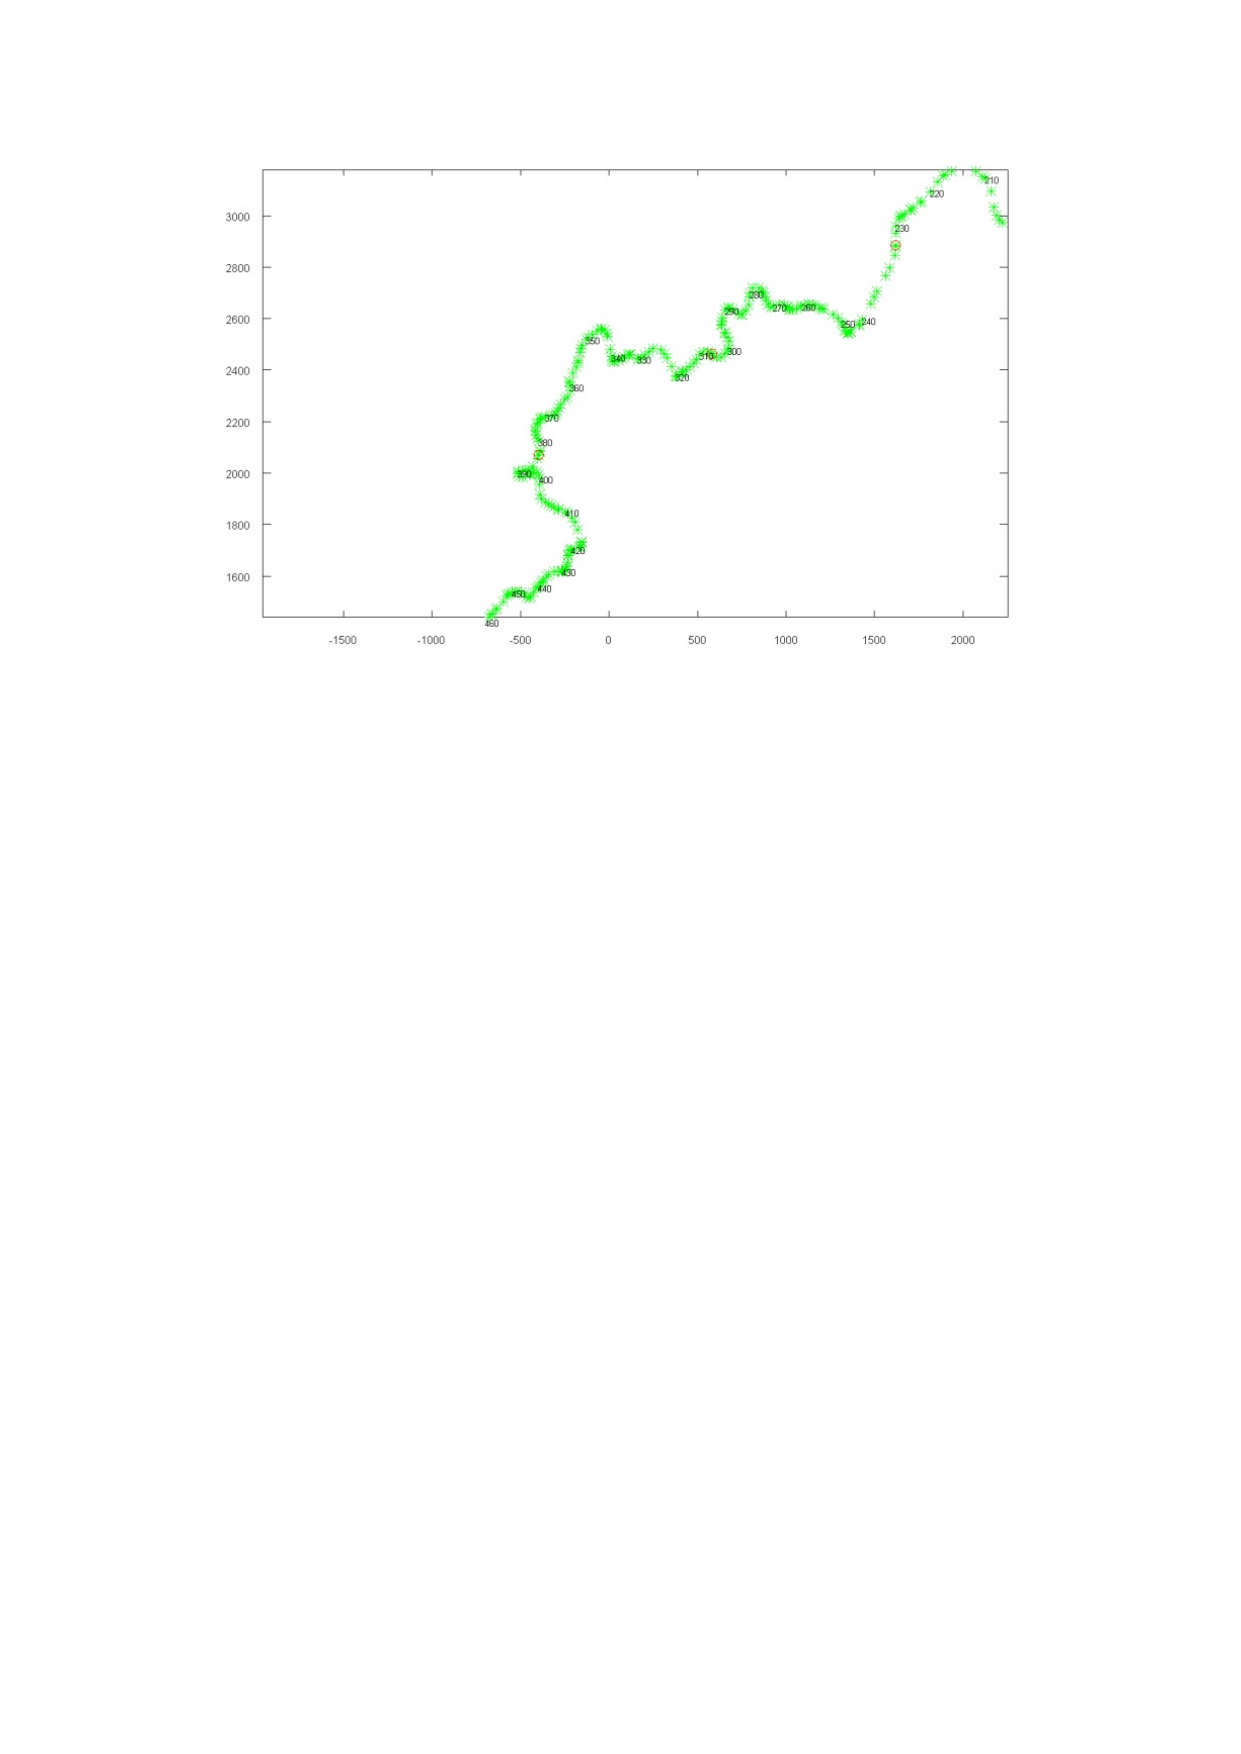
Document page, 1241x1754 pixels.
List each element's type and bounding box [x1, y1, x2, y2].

picture [216, 149, 1025, 652]
